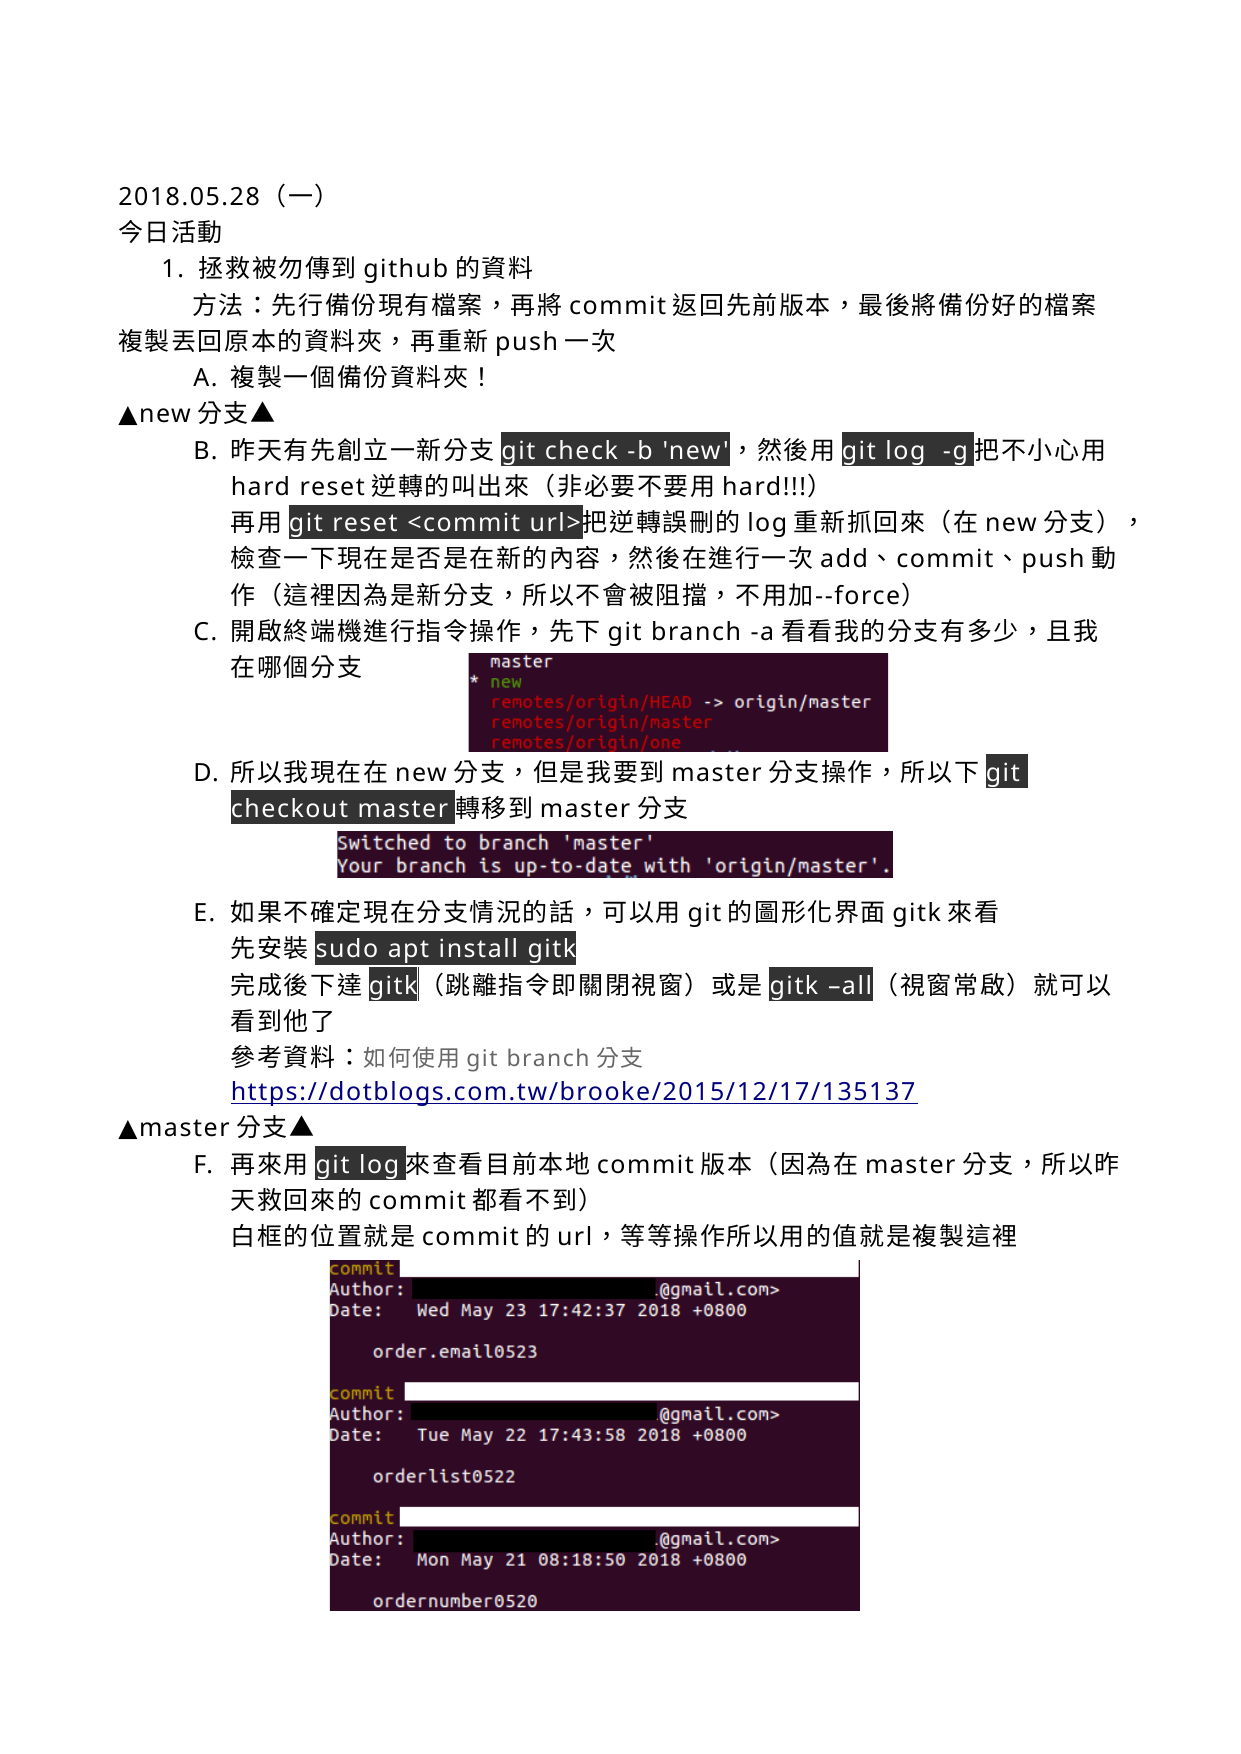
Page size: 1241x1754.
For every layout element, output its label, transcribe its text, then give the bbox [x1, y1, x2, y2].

text ▲new分支▲ [118, 394, 1122, 430]
list 拯救被勿傳到github的資料 [161, 249, 1122, 285]
list 先安裝sudo apt install gitk [193, 929, 1122, 965]
list 參考資料：如何使用git branch分支 [193, 1038, 1122, 1074]
text 方法：先行備份現有檔案，再將commit返回先前版本，最後將備份好的檔案複製丟回原本的資料夾，再重新push一次 [118, 285, 1122, 358]
list 完成後下達gitk（跳離指令即關閉視窗）或是gitk –all（視窗常啟）就可以看到他了 [193, 965, 1122, 1038]
list 再來用git log來查看目前本地commit版本（因為在master分支，所以昨天救回來的commit都看不到） [193, 1144, 1122, 1217]
picture [337, 831, 893, 878]
list 複製一個備份資料夾！ [193, 358, 1122, 394]
list 所以我現在在new分支，但是我要到master分支操作，所以下git checkout master轉移到master分支 [193, 752, 1122, 824]
list 白框的位置就是commit的url，等等操作所以用的值就是複製這裡 [193, 1217, 1122, 1253]
text ▲master分支▲ [118, 1108, 1122, 1144]
list 如果不確定現在分支情況的話，可以用git的圖形化界面gitk來看 [193, 893, 1122, 929]
list 開啟終端機進行指令操作，先下git branch -a看看我的分支有多少，且我在哪個分支 [193, 611, 1122, 684]
list 再用git reset <commit url>把逆轉誤刪的log重新抓回來（在new分支），檢查一下現在是否是在新的內容，然後在進行一次add、commit、push動作（這裡因為是新分支，所以不會被阻擋，不用加--force） [193, 503, 1122, 611]
list 昨天有先創立一新分支git check -b 'new'，然後用git log -g把不小心用hard reset逆轉的叫出來（非必要不要用hard!!!） [193, 430, 1122, 503]
picture [468, 653, 889, 752]
text 今日活動 [118, 213, 1122, 249]
text 2018.05.28（一） [118, 176, 1122, 213]
list https://dotblogs.com.tw/brooke/2015/12/17/135137 [193, 1074, 1122, 1108]
picture [329, 1260, 860, 1611]
